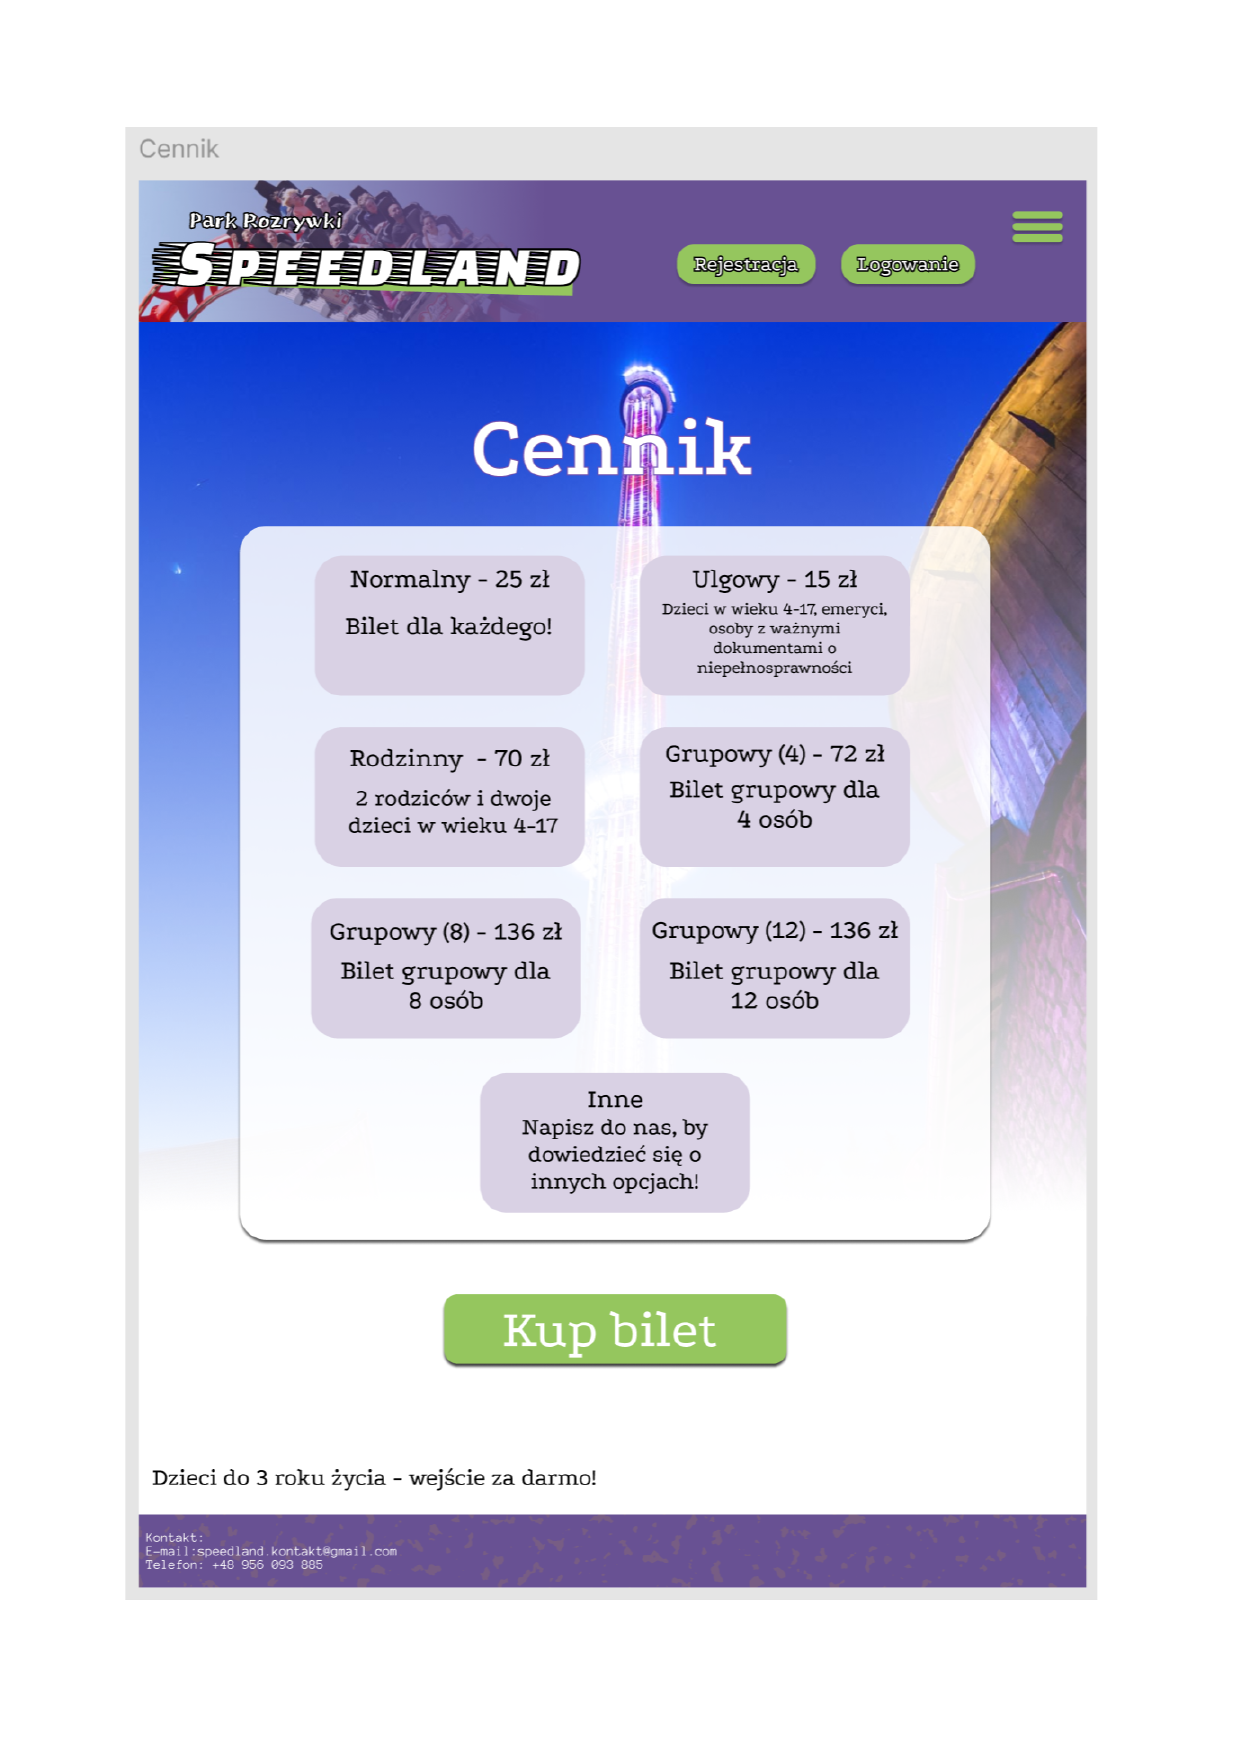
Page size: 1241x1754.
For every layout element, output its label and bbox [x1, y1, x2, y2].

picture [125, 127, 1098, 1600]
